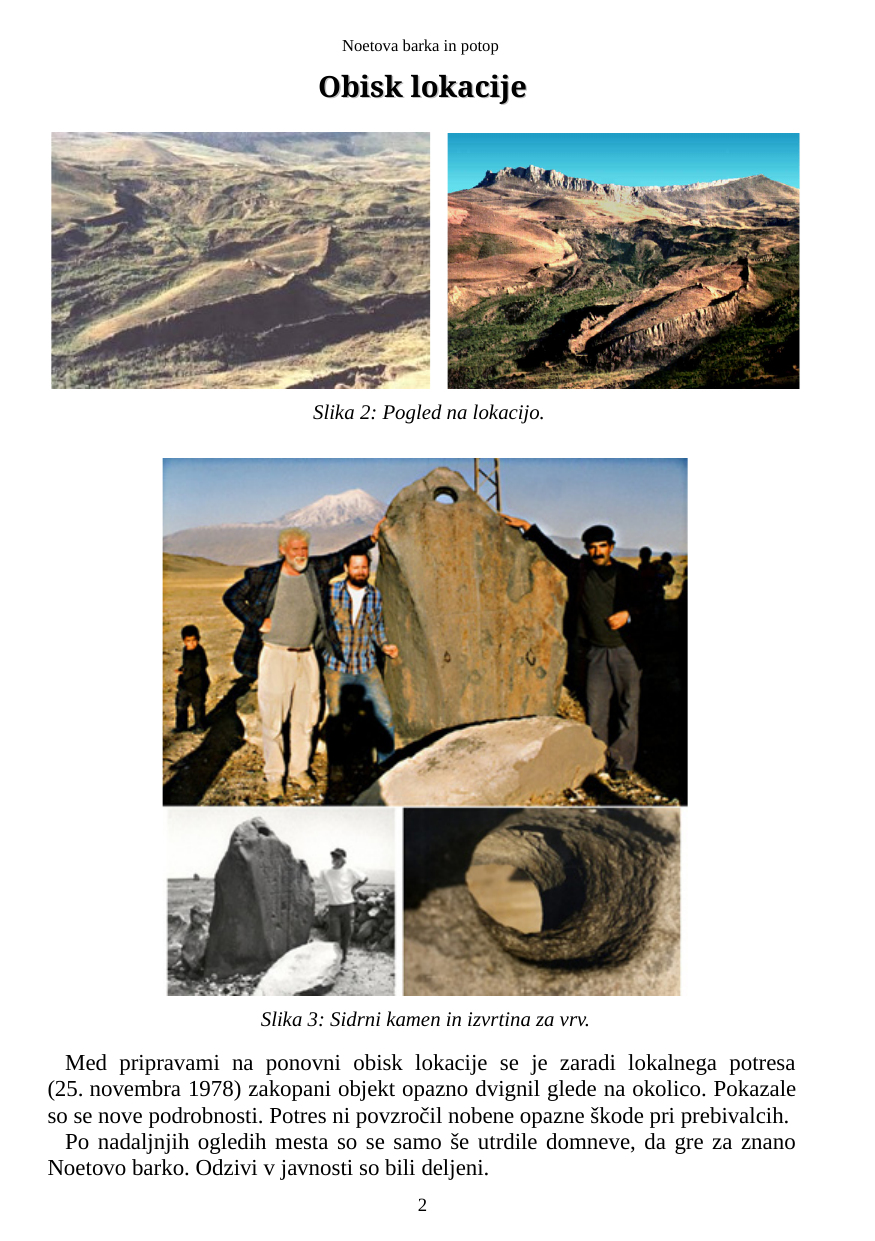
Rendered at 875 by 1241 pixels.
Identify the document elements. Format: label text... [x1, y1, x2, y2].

text Po nadaljnjih ogledih mesta so se samo še utrdile domneve, da gre za znano Noetovo barko. Odzivi v javnosti so bili deljeni. [47, 1128, 797, 1181]
text Med pripravami na ponovni obisk lokacije se je zaradi lokalnega potresa (25. novembra 1978) zakopani objekt opazno dvignil glede na okolico. Pokazale so se nove podrobnosti. Potres ni povzročil nobene opazne škode pri prebivalcih. [47, 123, 807, 1128]
text Slika 3: Sidrni kamen in izvrtina za vrv. [163, 996, 688, 1031]
picture [447, 133, 801, 389]
subtitle Obisk lokacije [47, 66, 797, 106]
picture [162, 458, 688, 996]
text Slika 2: Pogled na lokacijo. [59, 132, 798, 424]
picture [51, 132, 431, 389]
